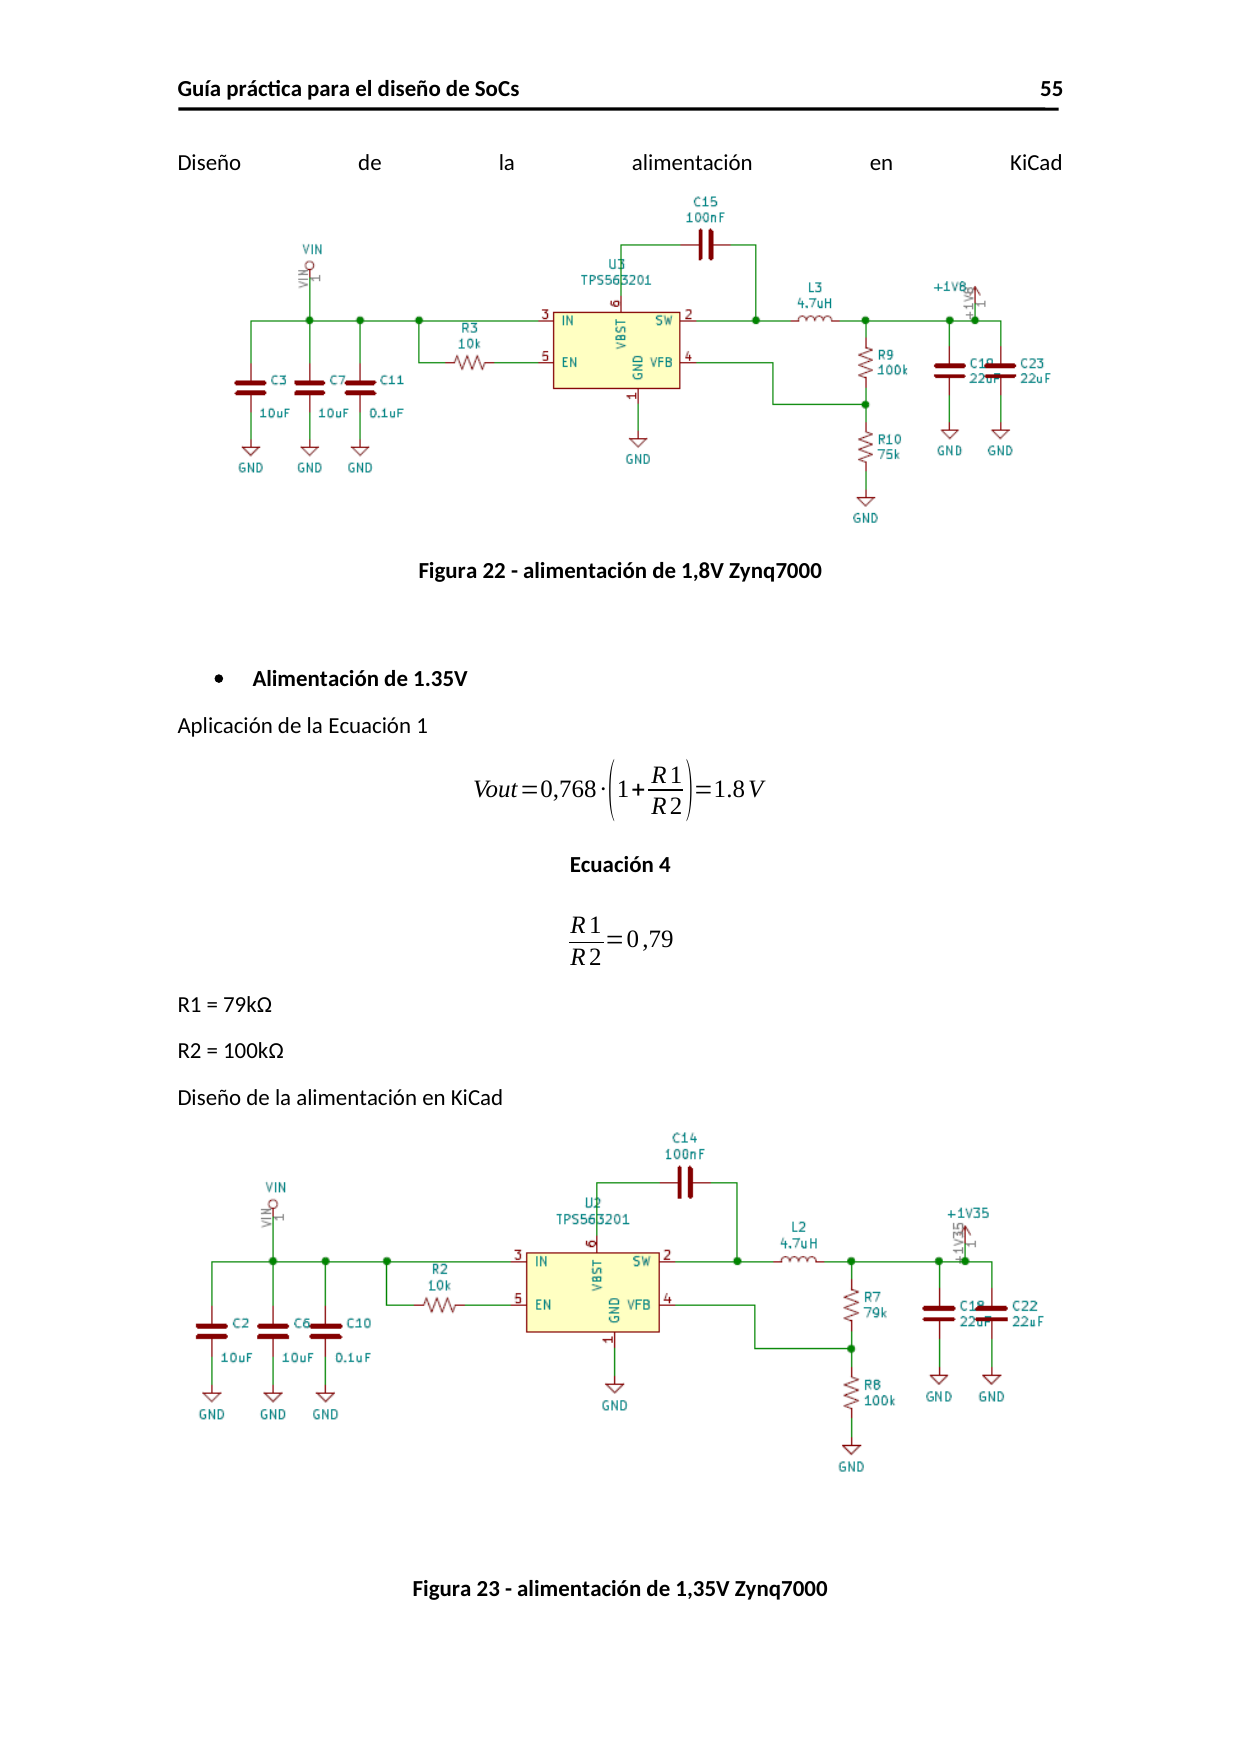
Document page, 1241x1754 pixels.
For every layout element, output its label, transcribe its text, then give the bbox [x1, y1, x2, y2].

text Figura 22 - alimentación de 1,8V Zynq7000 [177, 556, 1063, 584]
text Ecuación 4 [177, 850, 1063, 878]
text R1 = 79kΩ [177, 990, 1063, 1018]
text Figura 23 - alimentación de 1,35V Zynq7000 [177, 1574, 1063, 1602]
text R2 = 100kΩ [177, 1037, 1063, 1064]
list Alimentación de 1.35V [215, 664, 1063, 692]
text Aplicación de la Ecuación 1 [177, 711, 1063, 739]
text Diseño de la alimentación en KiCad [177, 148, 1063, 177]
text Diseño de la alimentación en KiCad [177, 1083, 1063, 1111]
picture [177, 1130, 1063, 1547]
picture [177, 177, 1063, 529]
